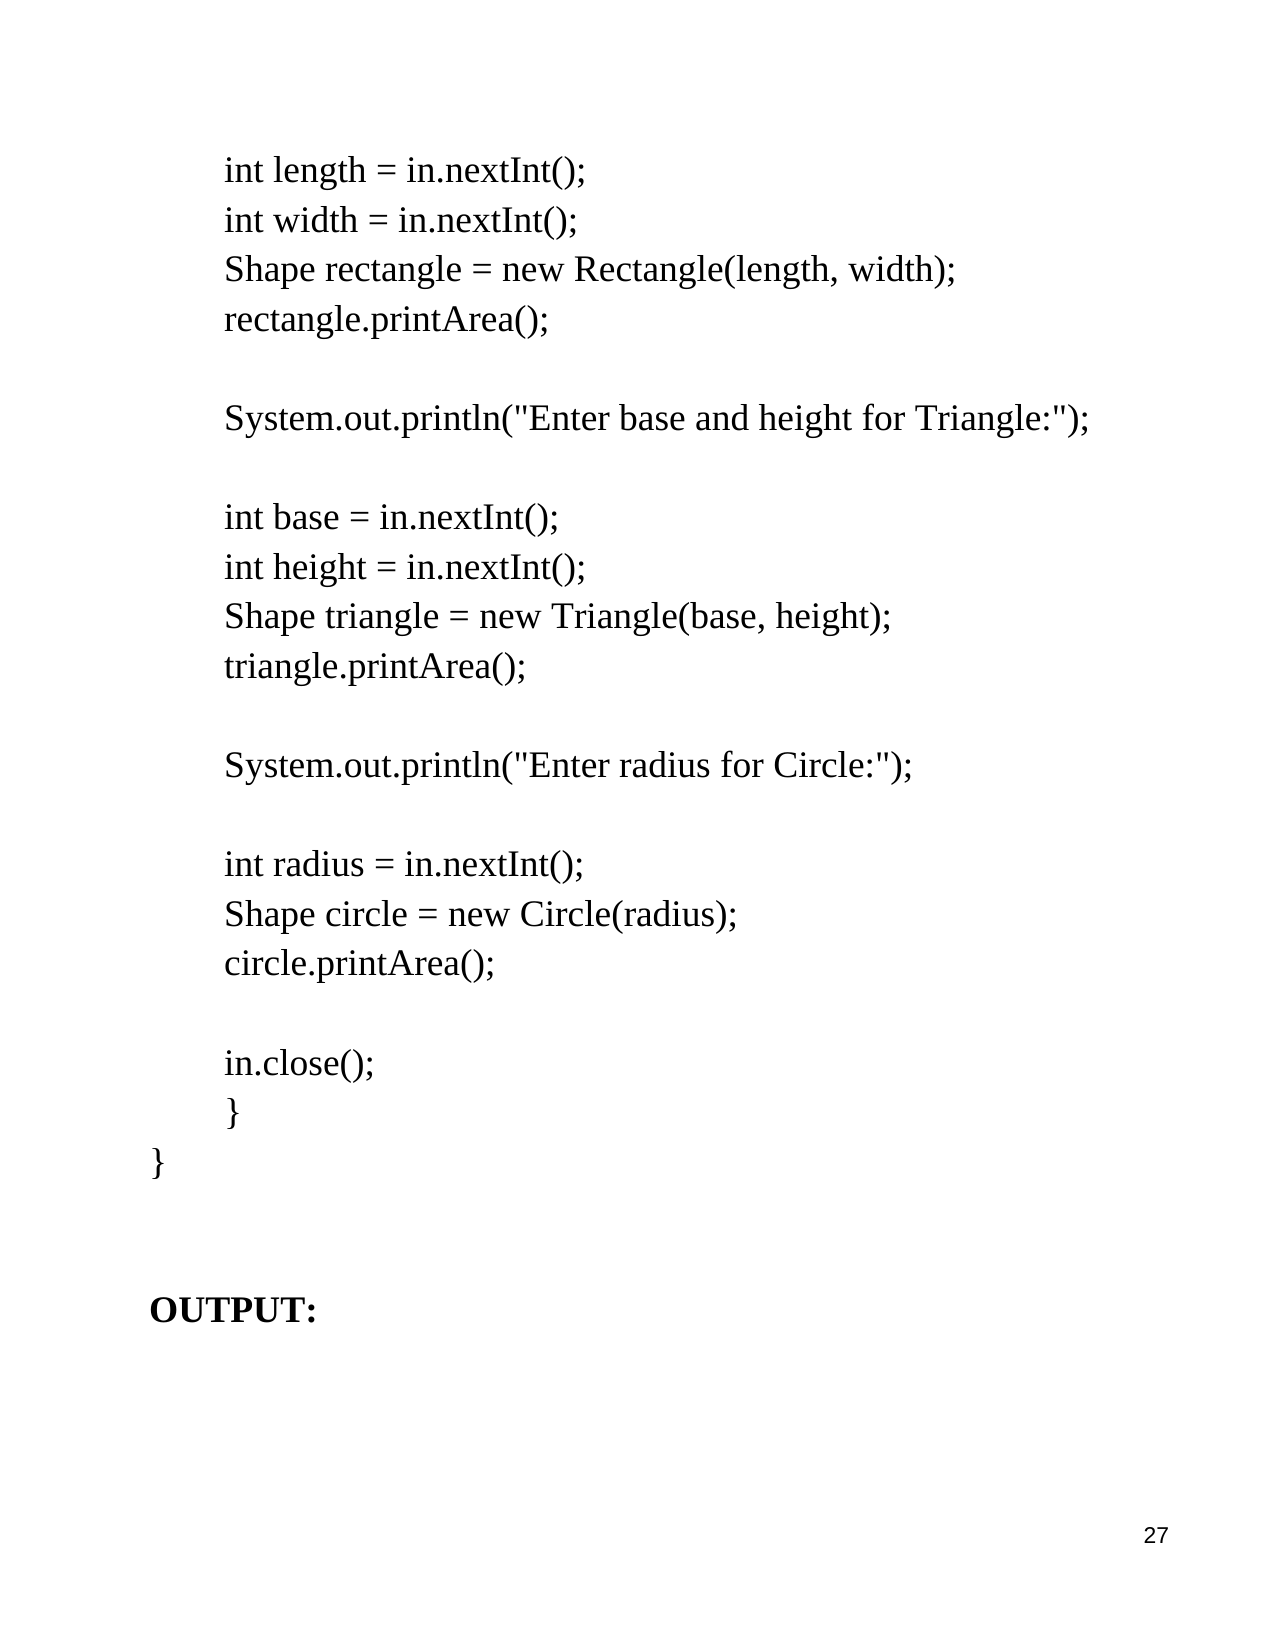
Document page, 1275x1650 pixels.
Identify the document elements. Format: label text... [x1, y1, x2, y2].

text Shape circle = new Circle(radius); [149, 891, 1169, 934]
text in.close(); [149, 1040, 1169, 1083]
text int height = in.nextInt(); [149, 544, 1169, 587]
text int width = in.nextInt(); [149, 197, 1169, 240]
text OUTPUT: [149, 1288, 1169, 1331]
text Shape triangle = new Triangle(base, height); [149, 594, 1169, 637]
text rectangle.printArea(); [149, 296, 1169, 339]
text } [149, 1089, 1169, 1133]
text Shape rectangle = new Rectangle(length, width); [149, 247, 1169, 290]
text System.out.println("Enter base and height for Triangle:"); [149, 395, 1169, 438]
text circle.printArea(); [149, 941, 1169, 984]
text int base = in.nextInt(); [149, 494, 1169, 538]
text int length = in.nextInt(); [149, 147, 1169, 191]
text } [149, 1139, 1169, 1182]
text triangle.printArea(); [149, 643, 1169, 686]
text int radius = in.nextInt(); [149, 842, 1169, 885]
text System.out.println("Enter radius for Circle:"); [149, 742, 1169, 786]
